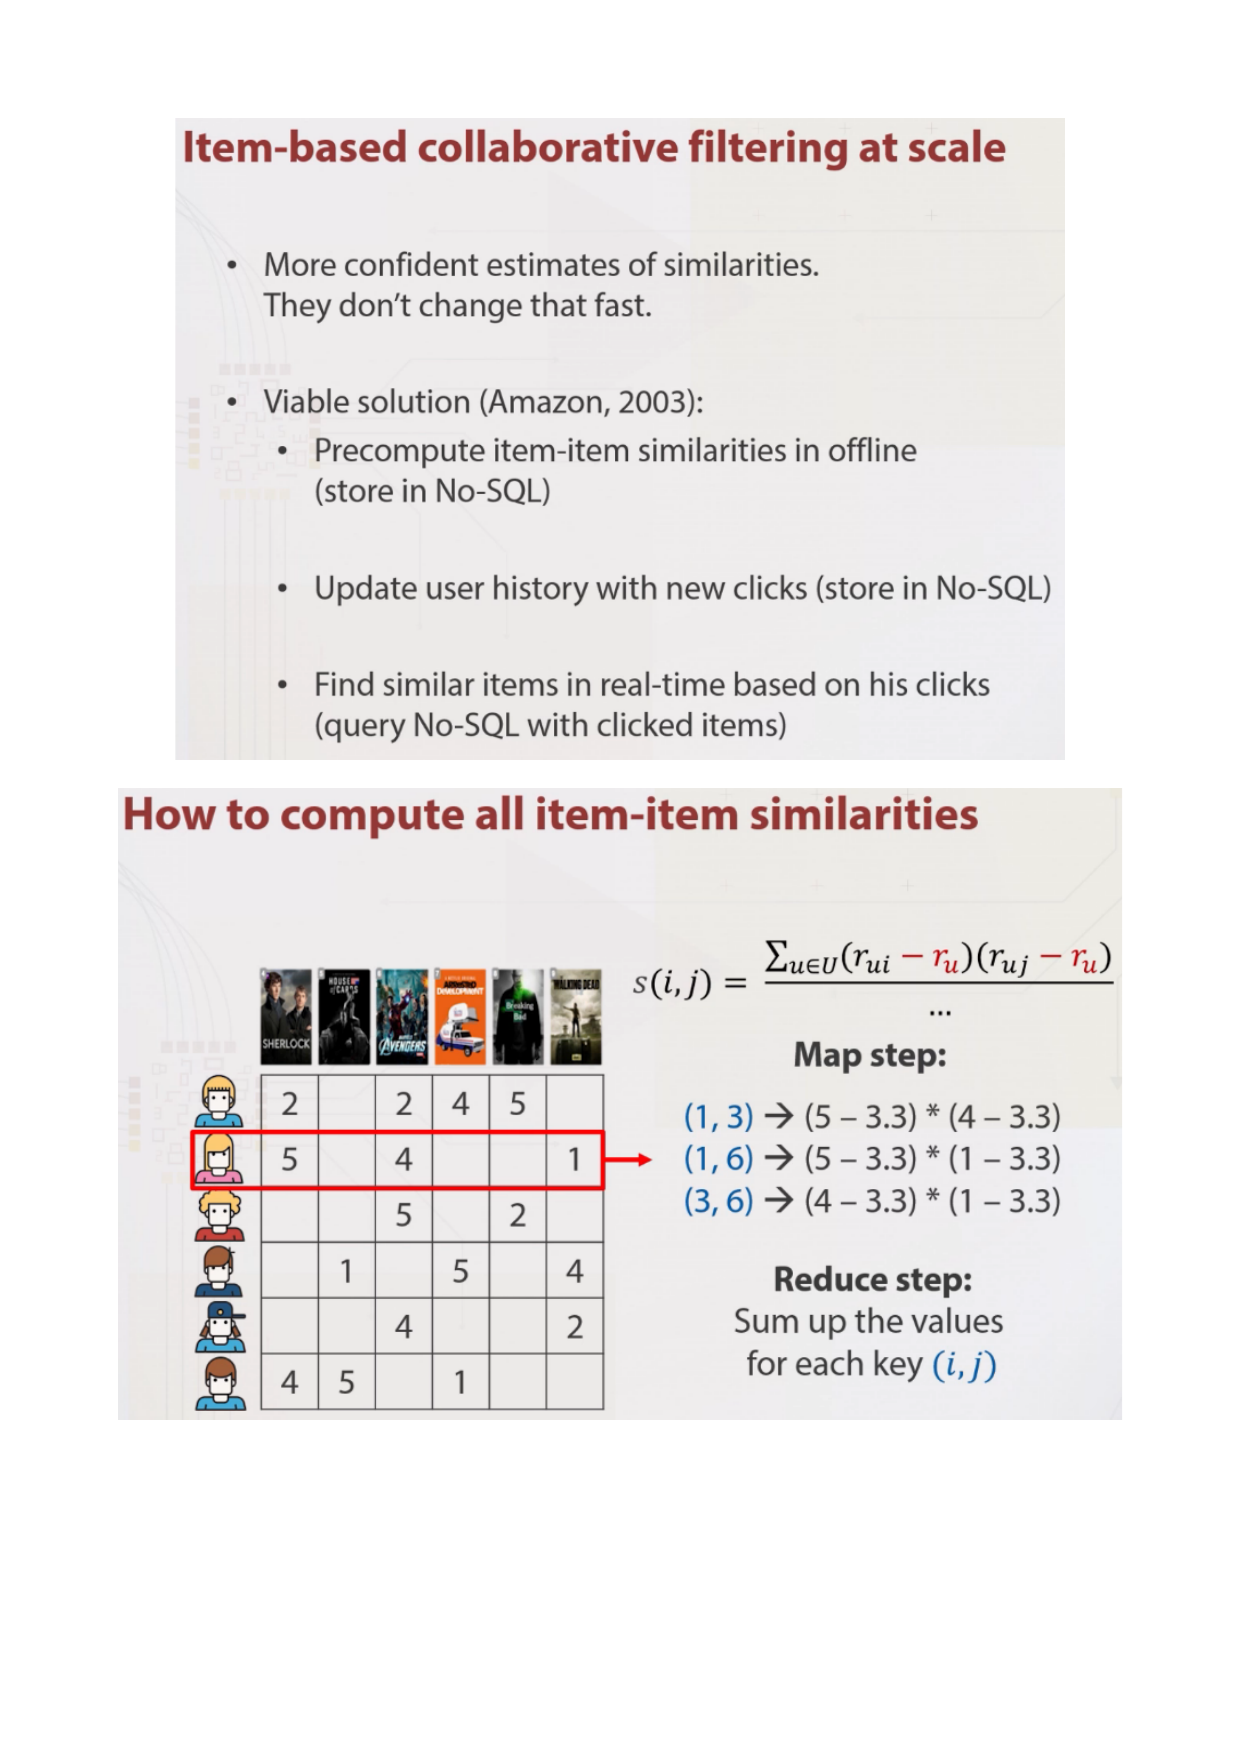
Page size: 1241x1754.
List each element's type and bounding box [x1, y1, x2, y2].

picture [118, 788, 1123, 1420]
picture [175, 118, 1065, 760]
